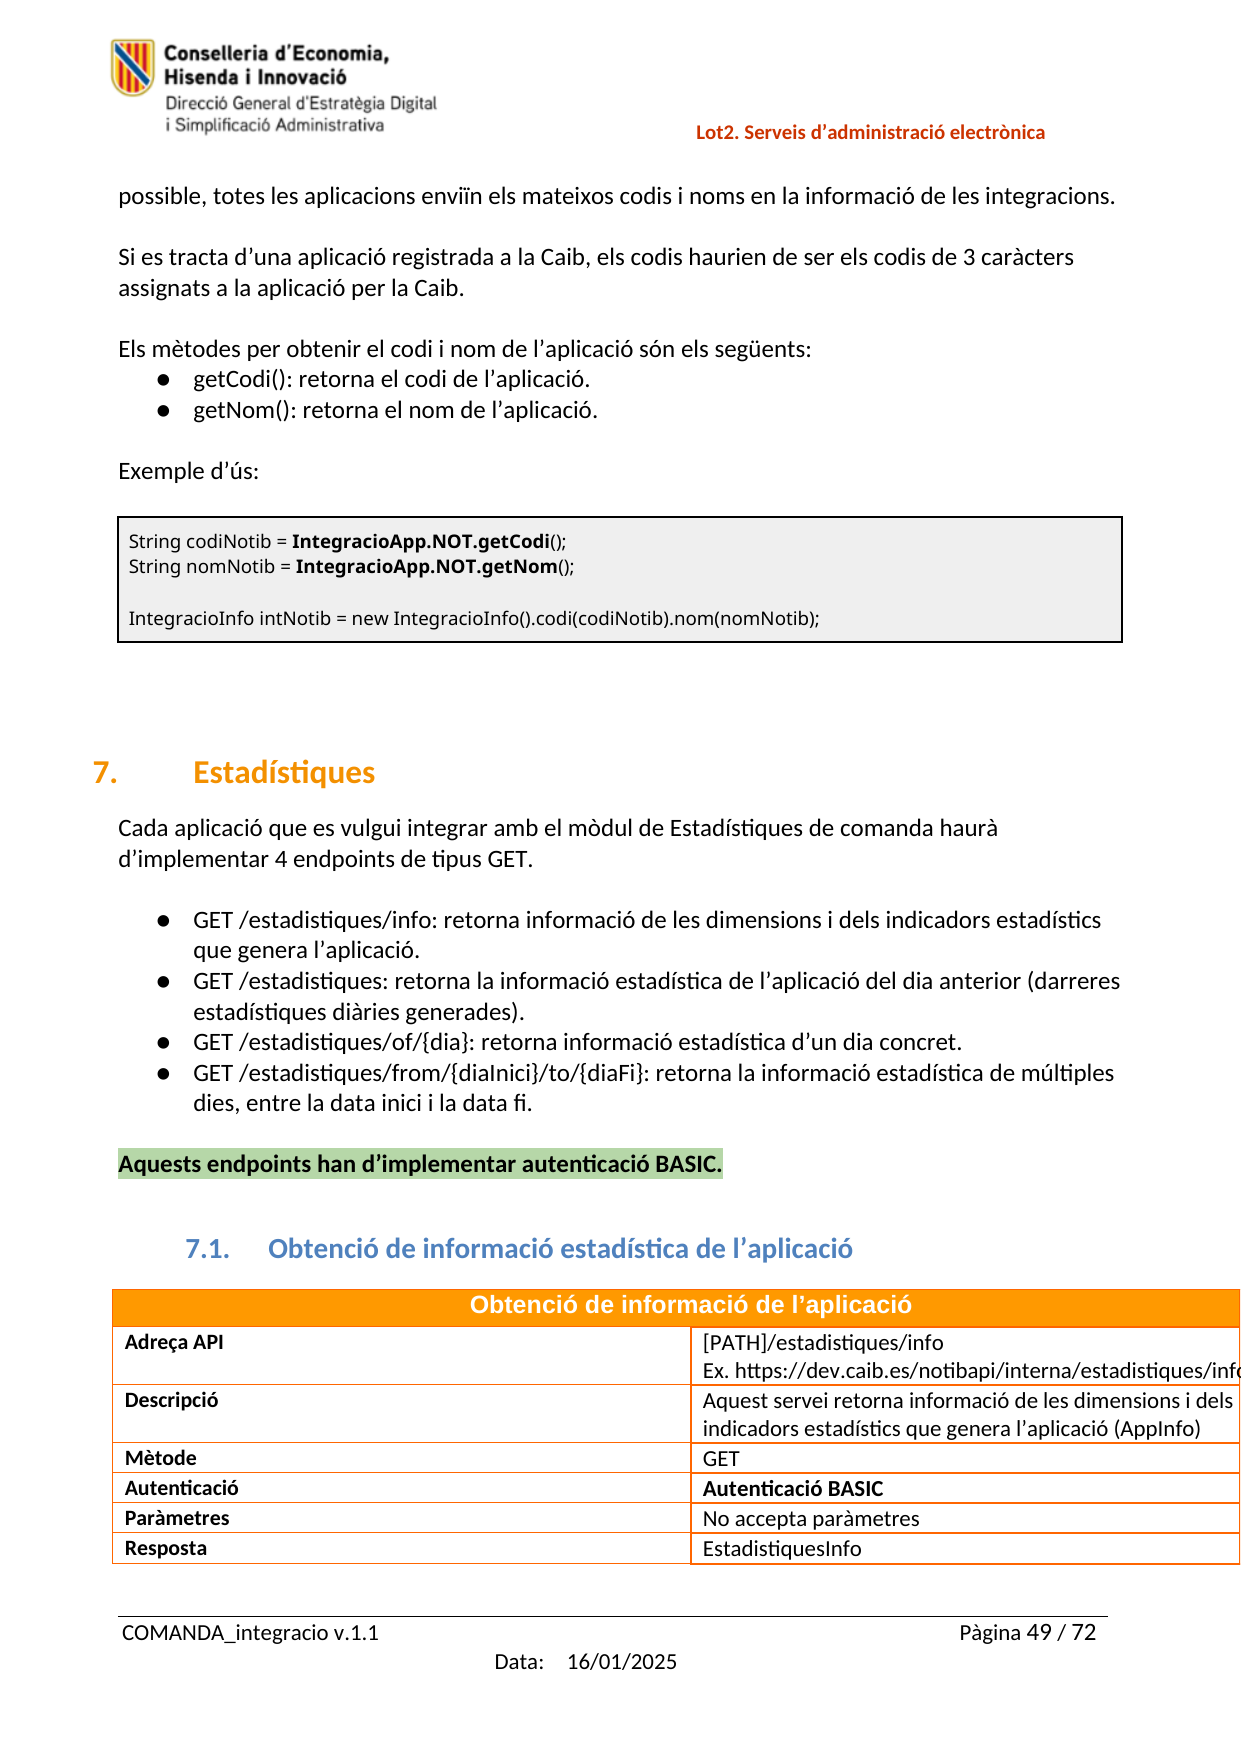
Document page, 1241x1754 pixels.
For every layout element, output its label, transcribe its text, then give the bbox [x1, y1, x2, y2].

picture [100, 26, 467, 156]
table_cell Aquest servei retorna informació de les dimensions i dels indicadors estadístics que genera l’aplicació (AppInfo) [692, 1386, 1239, 1442]
list GET /estadistiques/info: retorna informació de les dimensions i dels indicadors estadístics que genera l’aplicació. [156, 904, 1122, 965]
table_cell EstadistiquesInfo [692, 1534, 1239, 1562]
table_header Obtenció de informació de l’aplicació [113, 1290, 1239, 1326]
list GET /estadistiques: retorna la informació estadística de l’aplicació del dia anterior (darreres estadístiques diàries generades). [156, 965, 1122, 1026]
list getNom(): retorna el nom de l’aplicació. [156, 394, 1122, 424]
table_cell Resposta [113, 1533, 690, 1562]
text Aquests endpoints han d’implementar autenticació BASIC. [118, 1148, 1122, 1179]
table_cell GET [692, 1444, 1239, 1472]
table_cell Mètode [113, 1443, 690, 1472]
table_cell Autenticació [113, 1473, 690, 1502]
text Si es tracta d’una aplicació registrada a la Caib, els codis haurien de ser els codis de 3 caràcters assignats a la aplicació per la Caib. [118, 241, 1122, 302]
table_cell [PATH]/estadistiques/info Ex. https://dev.caib.es/notibapi/interna/estadistiques/info [692, 1328, 1239, 1384]
subtitle Estadístiques [118, 751, 1122, 792]
list getCodi(): retorna el codi de l’aplicació. [156, 363, 1122, 394]
table_cell Adreça API [113, 1327, 690, 1384]
list GET /estadistiques/from/{diaInici}/to/{diaFi}: retorna la informació estadística de múltiples dies, entre la data inici i la data fi. [156, 1057, 1122, 1118]
table_header String codiNotib = IntegracioApp.NOT.getCodi(); String nomNotib = IntegracioApp.NOT.getNom(); IntegracioInfo intNotib = new IntegracioInfo().codi(codiNotib).nom(nomNotib); [119, 518, 1121, 641]
table_cell No accepta paràmetres [692, 1504, 1239, 1532]
text Exemple d’ús: [118, 455, 1122, 485]
subtitle Obtenció de informació estadística de l’aplicació [230, 1230, 1122, 1266]
table_cell Descripció [113, 1385, 690, 1442]
text Els mètodes per obtenir el codi i nom de l’aplicació són els següents: [118, 333, 1122, 363]
table_cell Autenticació BASIC [692, 1474, 1239, 1502]
text possible, totes les aplicacions enviïn els mateixos codis i noms en la informació de les integracions. [118, 180, 1122, 211]
table_cell Paràmetres [113, 1503, 690, 1532]
text Cada aplicació que es vulgui integrar amb el mòdul de Estadístiques de comanda haurà d’implementar 4 endpoints de tipus GET. [118, 813, 1122, 874]
list GET /estadistiques/of/{dia}: retorna informació estadística d’un dia concret. [156, 1026, 1122, 1057]
